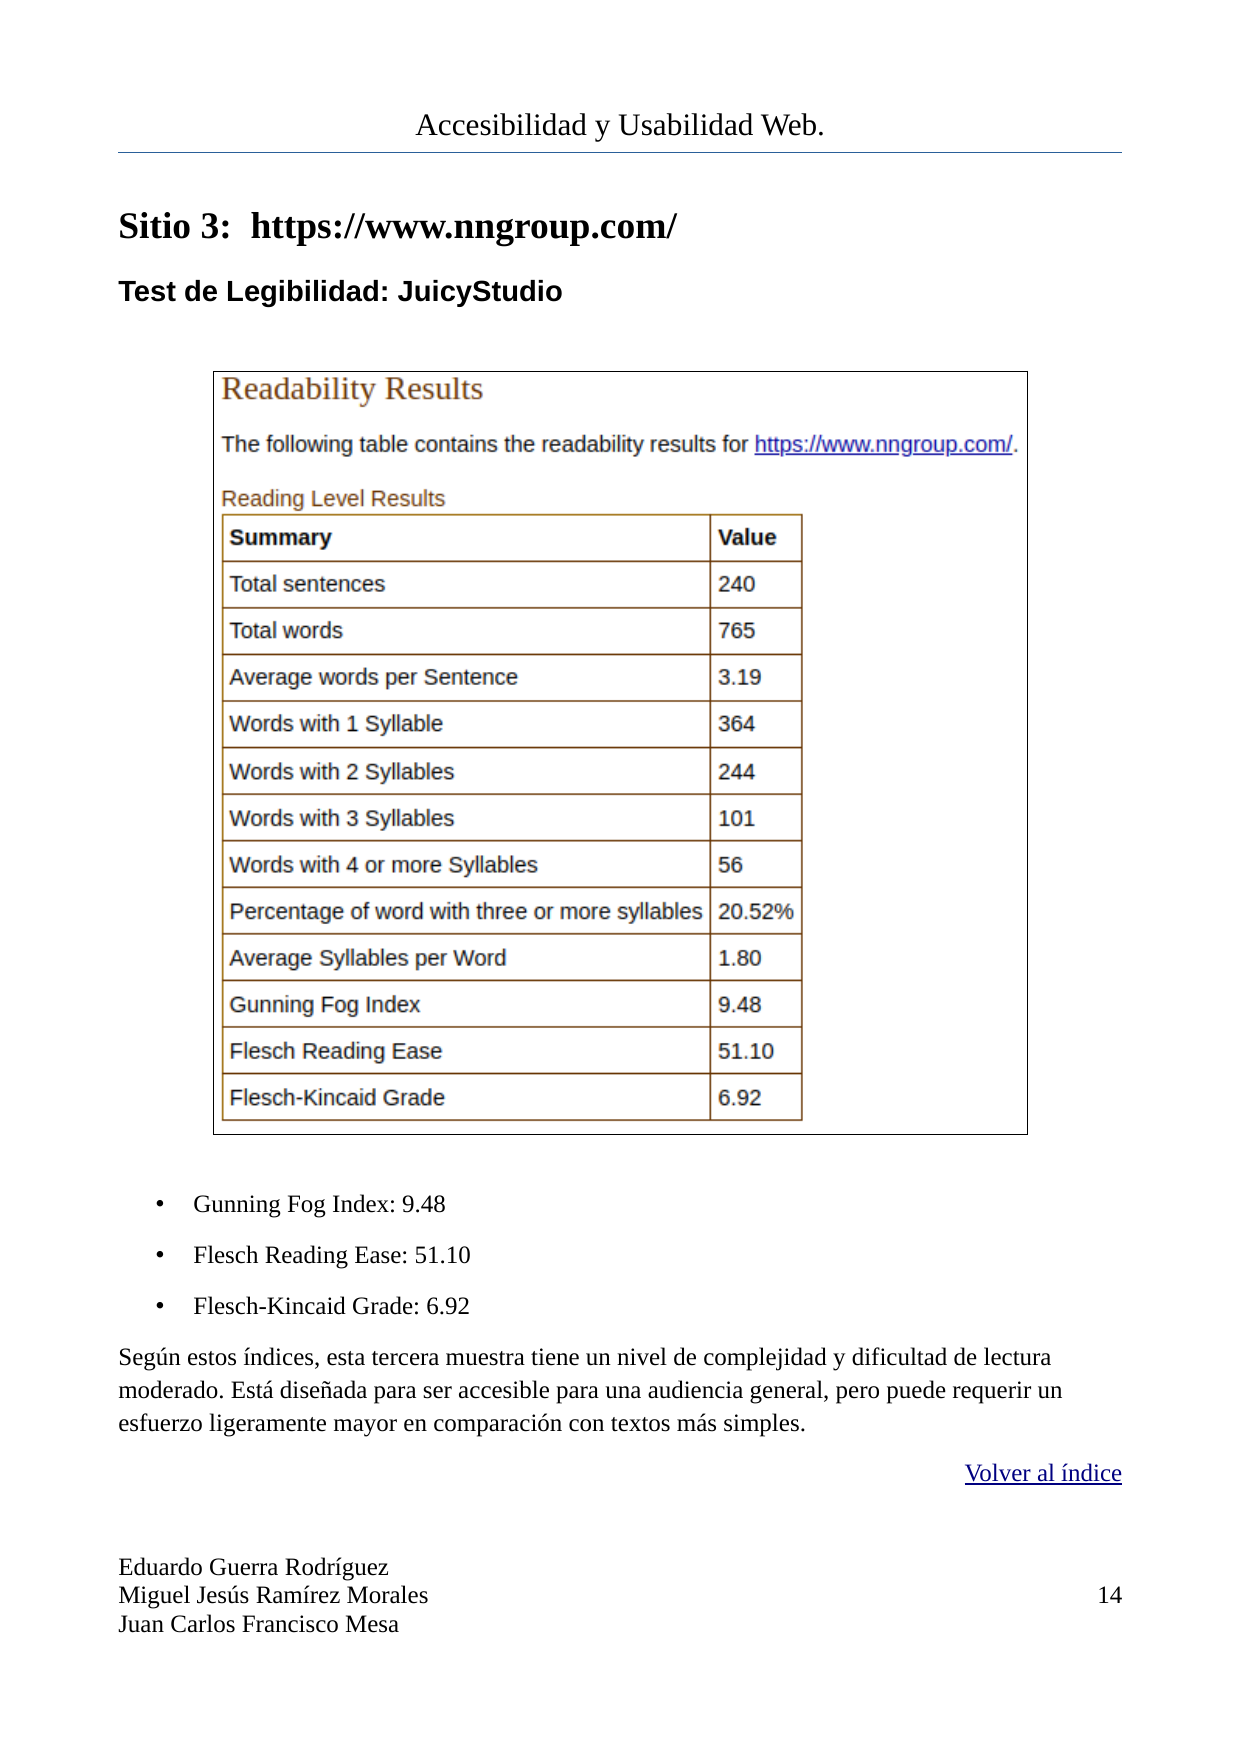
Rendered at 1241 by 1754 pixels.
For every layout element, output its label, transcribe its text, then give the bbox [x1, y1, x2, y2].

text Según estos índices, esta tercera muestra tiene un nivel de complejidad y dificultad de lectura moderado. Está diseñada para ser accesible para una audiencia general, pero puede requerir un esfuerzo ligeramente mayor en comparación con textos más simples. [118, 1342, 1122, 1437]
subtitle Test de Legibilidad: JuicyStudio [118, 274, 1122, 307]
text Volver al índice [118, 1458, 1122, 1487]
subtitle Sitio 3: https://www.nngroup.com/ [118, 204, 1122, 247]
list Flesch-Kincaid Grade: 6.92 [156, 1291, 1122, 1320]
picture [216, 373, 1024, 1132]
list Gunning Fog Index: 9.48 [156, 1189, 1122, 1218]
list Flesch Reading Ease: 51.10 [156, 1240, 1122, 1269]
